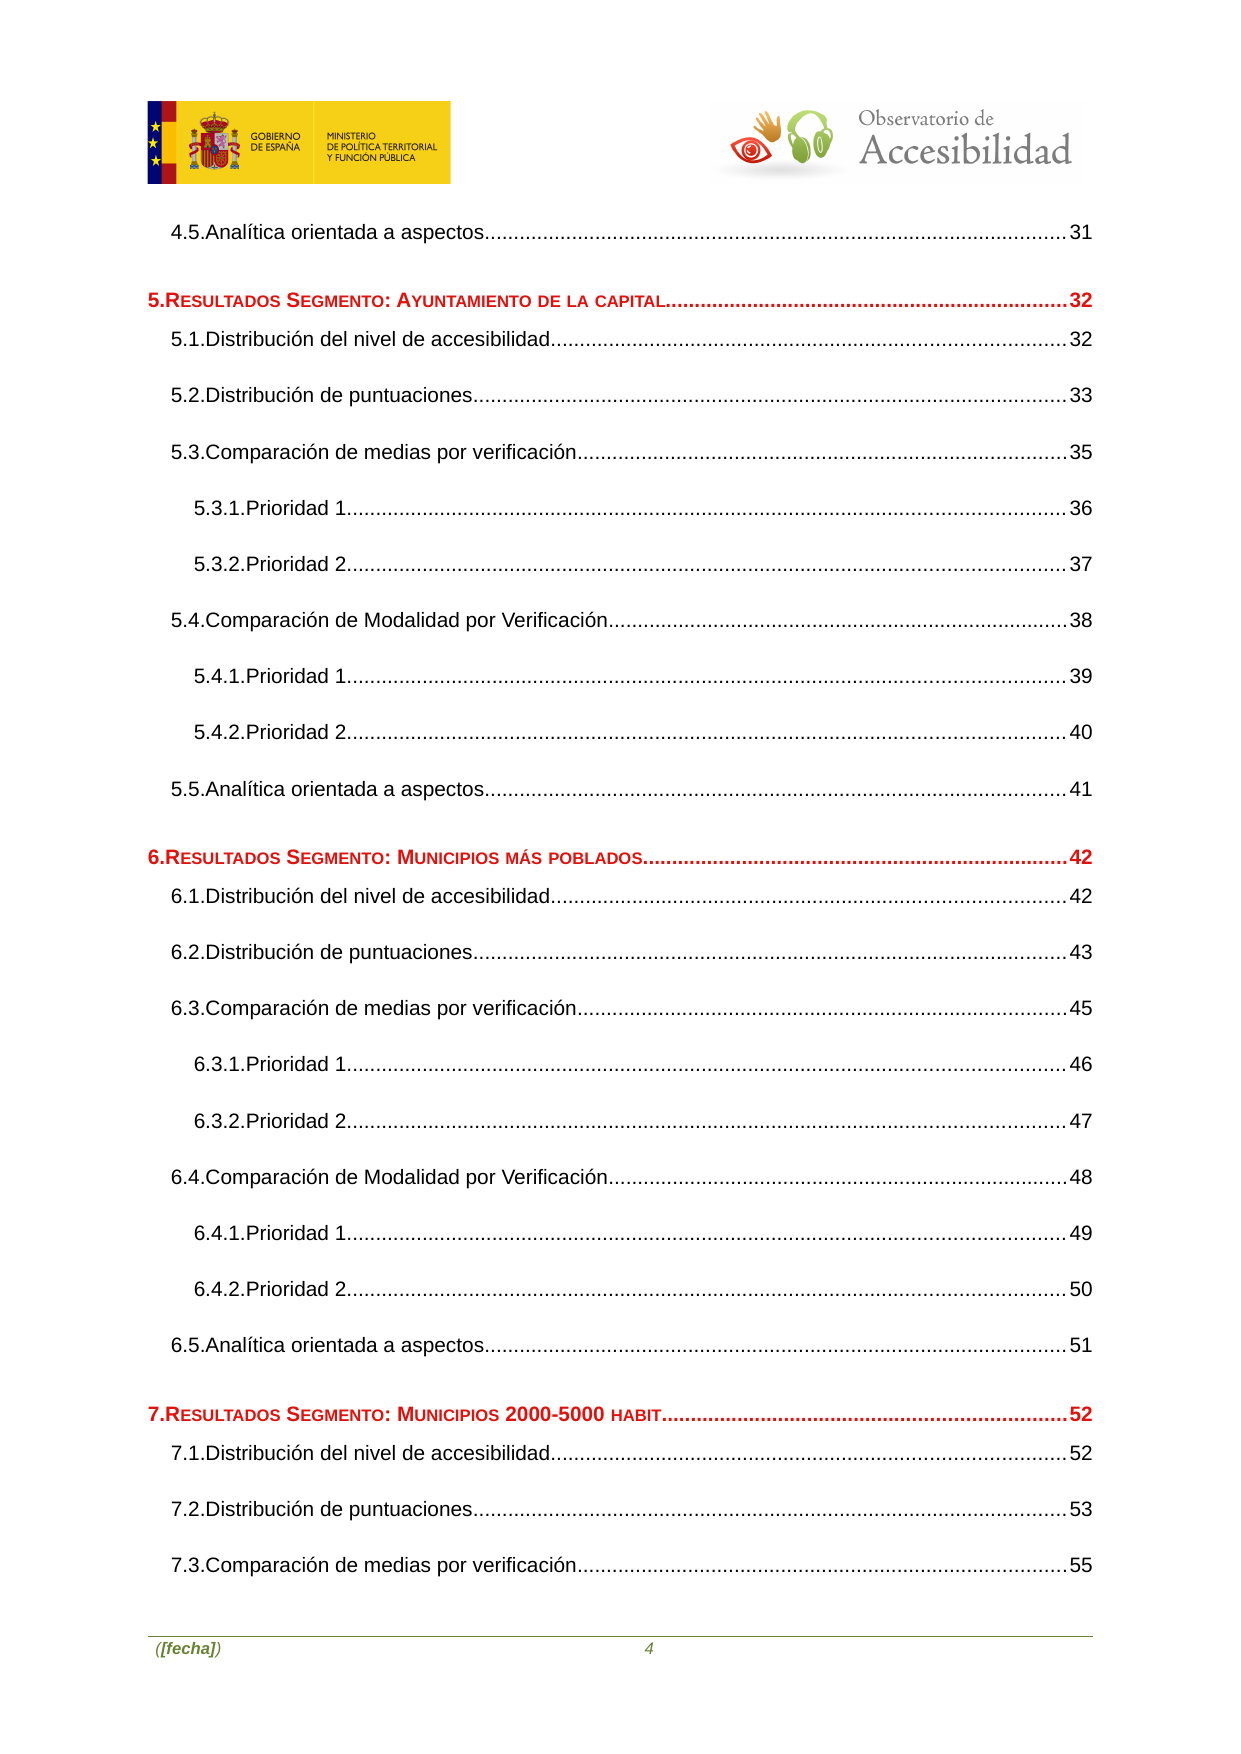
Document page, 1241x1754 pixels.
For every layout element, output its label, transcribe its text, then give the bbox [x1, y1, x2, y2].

text 6.3.1.Prioridad 1 46 [193, 1052, 1092, 1076]
text 6.3.Comparación de medias por verificación 45 [171, 996, 1092, 1020]
text 5.1.Distribución del nivel de accesibilidad 32 [171, 327, 1092, 351]
picture [710, 101, 1086, 184]
text 5.3.2.Prioridad 2 37 [193, 552, 1092, 576]
text 5.5.Analítica orientada a aspectos 41 [171, 776, 1092, 800]
text 7.1.Distribución del nivel de accesibilidad 52 [171, 1441, 1092, 1464]
text 7.3.Comparación de medias por verificación 55 [171, 1553, 1092, 1577]
text 6.5.Analítica orientada a aspectos 51 [171, 1333, 1092, 1357]
text 6.4.1.Prioridad 1 49 [193, 1221, 1092, 1245]
text 5.4.1.Prioridad 1 39 [193, 664, 1092, 688]
text 6.4.2.Prioridad 2 50 [193, 1277, 1092, 1301]
picture [147, 101, 451, 184]
text 7.Resultados Segmento: Municipios 2000-5000 habit. 52 [148, 1402, 1092, 1426]
text 6.2.Distribución de puntuaciones 43 [171, 940, 1092, 964]
text 6.1.Distribución del nivel de accesibilidad 42 [171, 884, 1092, 908]
text 5.Resultados Segmento: Ayuntamiento de la capital 32 [148, 288, 1092, 312]
text 5.3.Comparación de medias por verificación 35 [171, 439, 1092, 463]
text 6.Resultados Segmento: Municipios más poblados 42 [148, 845, 1092, 869]
text 5.3.1.Prioridad 1 36 [193, 496, 1092, 519]
text 5.4.2.Prioridad 2 40 [193, 720, 1092, 744]
text 5.4.Comparación de Modalidad por Verificación 38 [171, 608, 1092, 632]
text 5.2.Distribución de puntuaciones 33 [171, 383, 1092, 407]
text 6.3.2.Prioridad 2 47 [193, 1108, 1092, 1132]
text 7.2.Distribución de puntuaciones 53 [171, 1497, 1092, 1521]
text 4.5.Analítica orientada a aspectos 31 [171, 220, 1092, 244]
text 6.4.Comparación de Modalidad por Verificación 48 [171, 1164, 1092, 1188]
